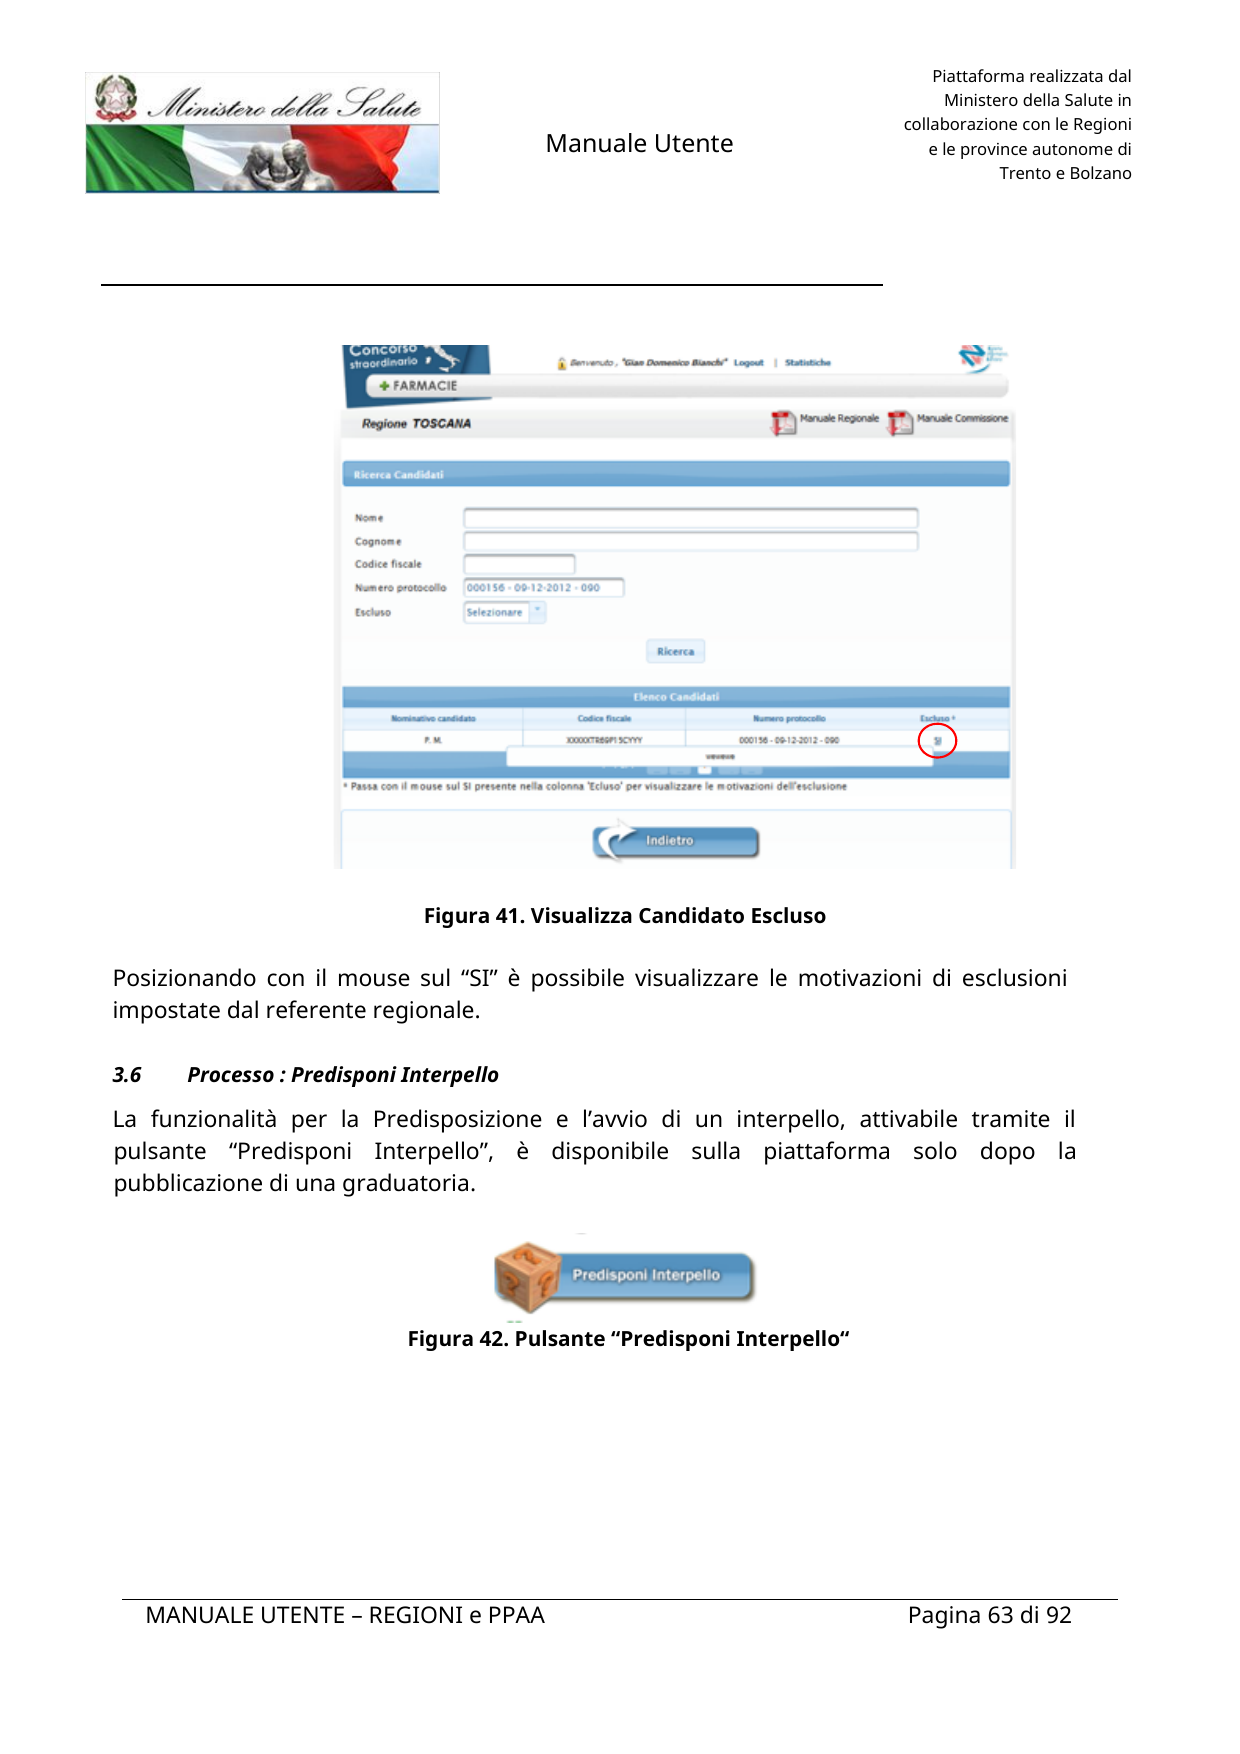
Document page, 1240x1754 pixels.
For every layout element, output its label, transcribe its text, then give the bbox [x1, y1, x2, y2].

subtitle 3.6 Processo : Predisponi Interpello [112, 1060, 1078, 1089]
text Posizionando con il mouse sul “SI” è possibile visualizzare le motivazioni di esclusioni impostate dal referente regionale. [112, 962, 1069, 1025]
text Figura 41. Visualizza Candidato Escluso [334, 901, 1069, 929]
text La funzionalità per la Predisposizione e l’avvio di un interpello, attivabile tramite il pulsante “Predisponi Interpello”, è disponibile sulla piattaforma solo dopo la pubblicazione di una graduatoria. [112, 1103, 1078, 1198]
text Figura 42. Pulsante “Predisponi Interpello“ [334, 1324, 1078, 1353]
